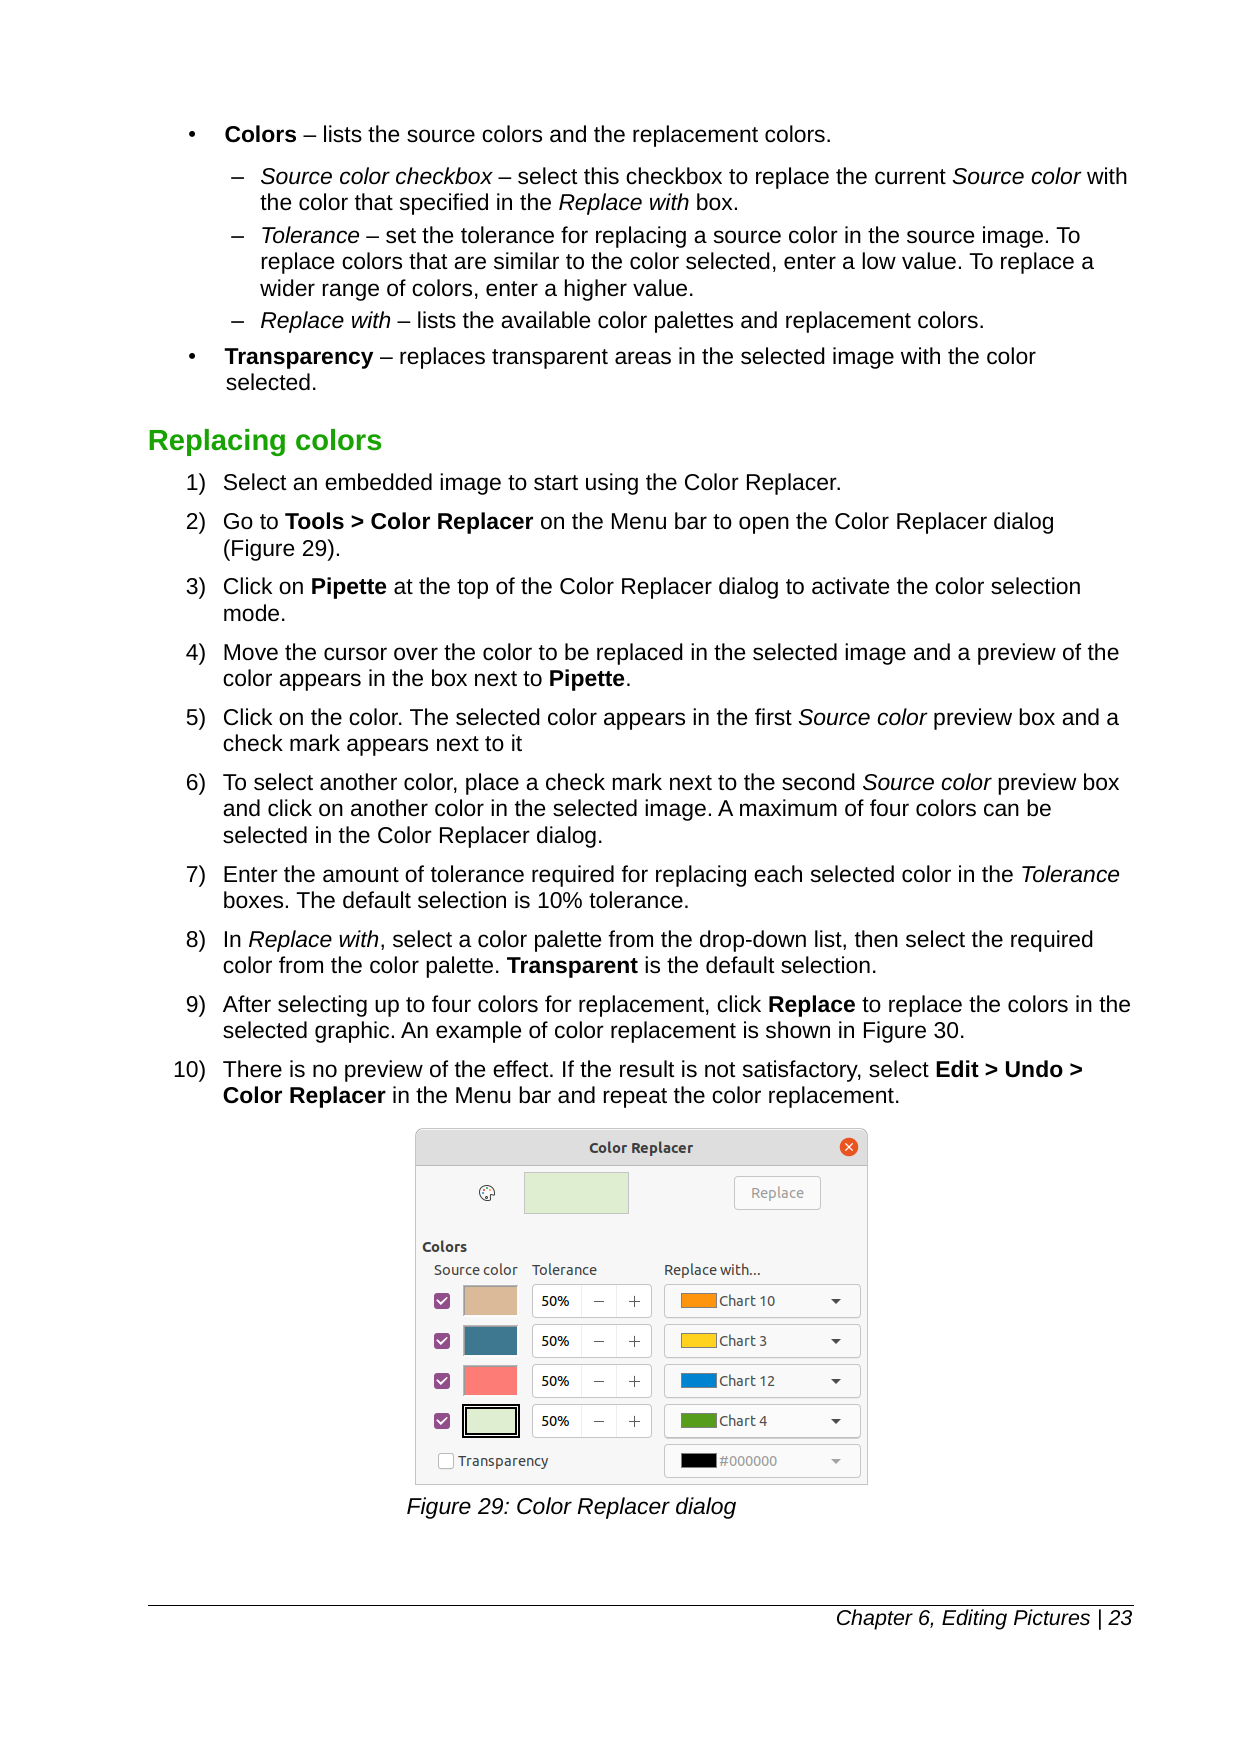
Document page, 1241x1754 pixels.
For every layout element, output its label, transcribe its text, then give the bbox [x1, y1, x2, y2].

subtitle Replacing colors [148, 423, 1134, 457]
list Tolerance – set the tolerance for replacing a source color in the source image. To replace colors that are similar to the color selected, enter a low value. To replace a wider range of colors, enter a higher value. [231, 222, 1134, 301]
list Colors – lists the source colors and the replacement colors. [185, 118, 1134, 150]
list In Replace with, select a color palette from the drop-down list, then select the required color from the color palette. Transparent is the default selection. [206, 926, 1134, 978]
list Transparency – replaces transparent areas in the selected image with the color selected. [185, 340, 1134, 398]
list Click on Pipette at the top of the Color Replacer dialog to activate the color selection mode. [206, 573, 1134, 626]
picture [406, 1121, 876, 1493]
list Enter the amount of tolerance required for replacing each selected color in the Tolerance boxes. The default selection is 10% tolerance. [206, 861, 1134, 913]
list There is no preview of the effect. If the result is not satisfactory, select Edit > Undo > Color Replacer in the Menu bar and repeat the color replacement. [206, 1056, 1134, 1109]
list Go to Tools > Color Replacer on the Menu bar to open the Color Replacer dialog (Figure 29). [206, 508, 1134, 561]
list Source color checkbox – select this checkbox to replace the current Source color with the color that specified in the Replace with box. [231, 163, 1134, 216]
text Figure 29: Color Replacer dialog [406, 1493, 875, 1519]
list After selecting up to four colors for replacement, click Replace to replace the colors in the selected graphic. An example of color replacement is shown in Figure 30. [206, 991, 1134, 1044]
list To select another color, place a check mark next to the second Source color preview box and click on another color in the selected image. A maximum of four colors can be selected in the Color Replacer dialog. [206, 769, 1134, 848]
list Move the cursor over the color to be replaced in the selected image and a preview of the color appears in the box next to Pipette. [206, 638, 1134, 691]
list Replace with – lists the available color palettes and replacement colors. [231, 307, 1134, 333]
list Select an embedded image to start using the Color Replacer. [206, 469, 1134, 496]
list Click on the color. The selected color appears in the first Source color preview box and a check mark appears next to it [206, 704, 1134, 756]
